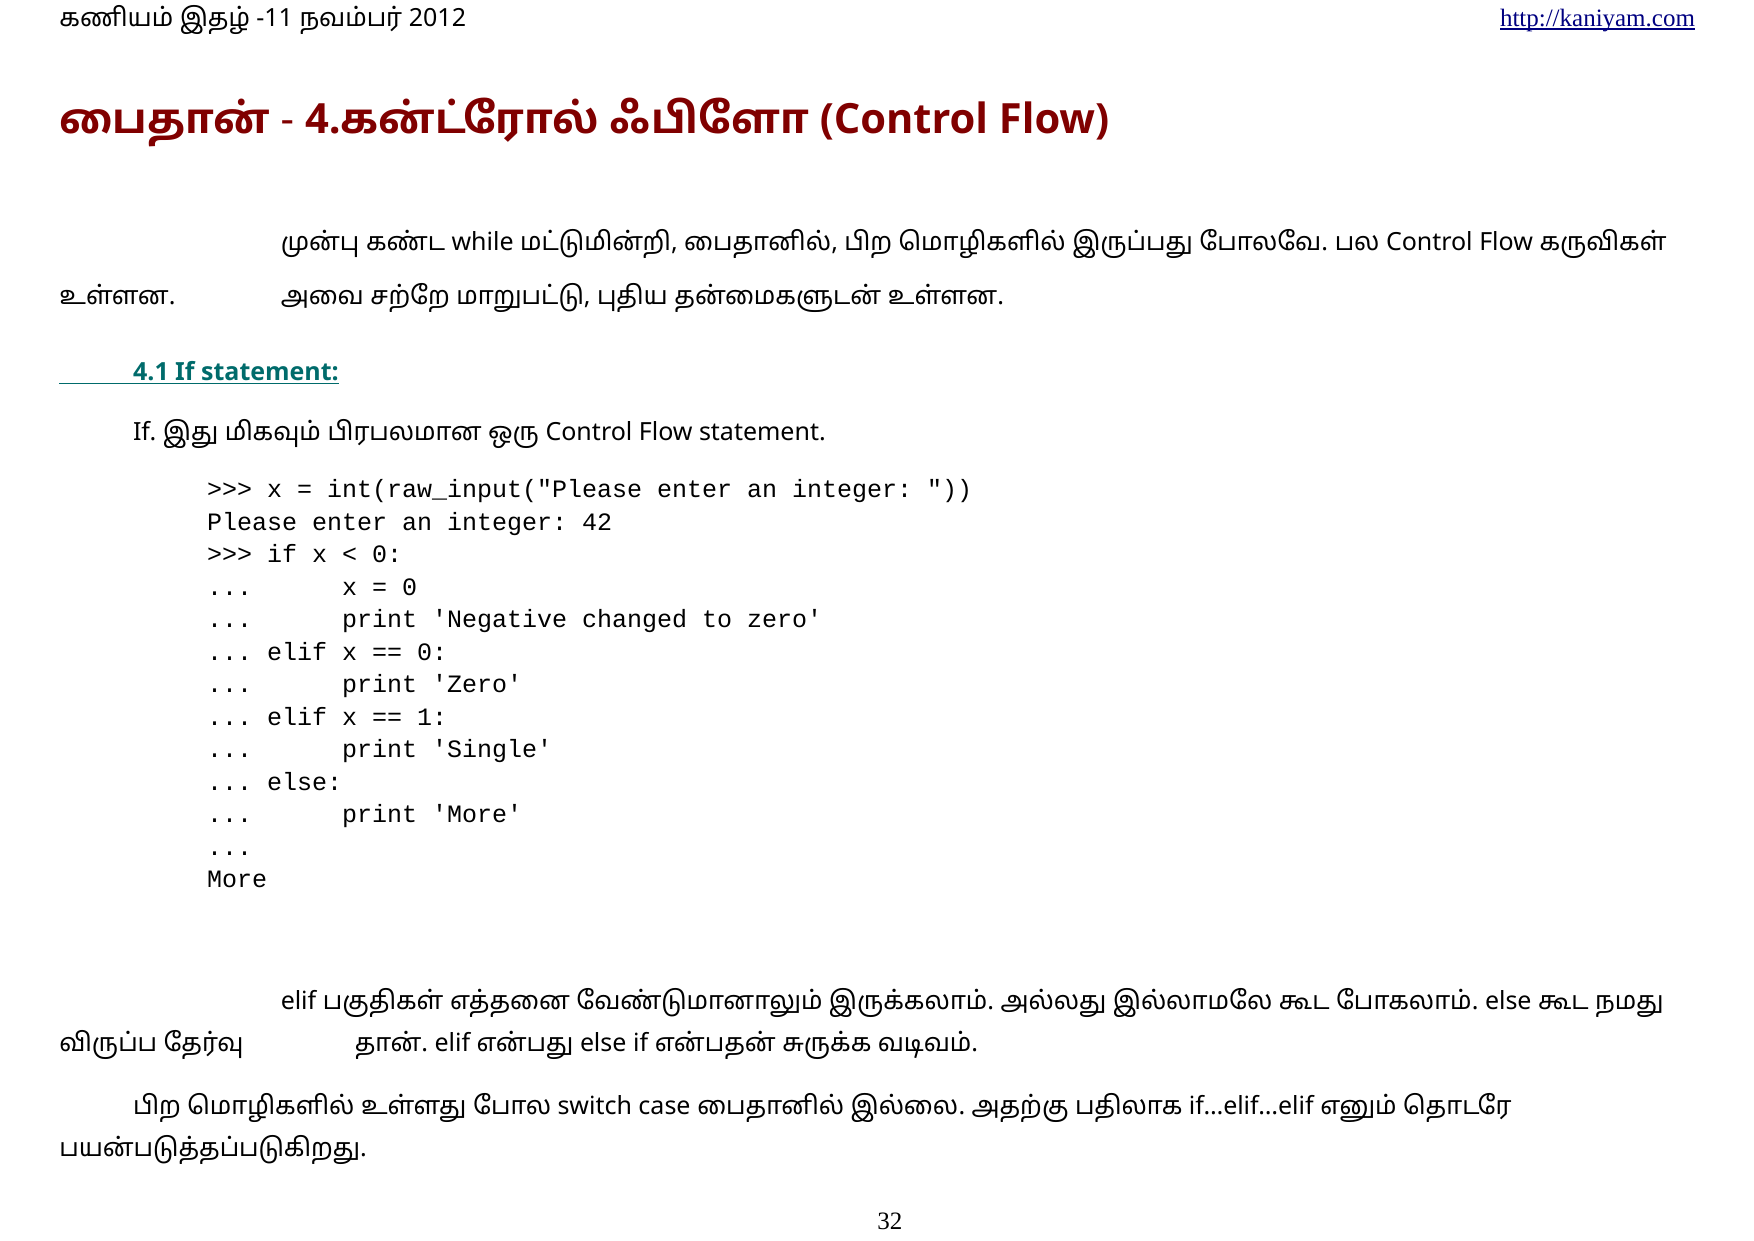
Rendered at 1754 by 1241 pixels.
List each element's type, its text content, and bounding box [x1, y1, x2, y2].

text ... print 'Negative changed to zero' [59, 607, 1695, 635]
text ... print 'More' [59, 802, 1695, 830]
text ... else: [59, 769, 1695, 798]
text பிற மொழிகளில் உள்ளது போல switch case பைதானில் இல்லை. அதற்கு பதிலாக if…elif…elif எனும் தொடரே பயன்படுத்தப்படுகிறது. [59, 1087, 1695, 1167]
text More [59, 867, 1695, 895]
text ... print 'Zero' [59, 672, 1695, 700]
text ... [59, 834, 1695, 863]
text ... elif x == 1: [59, 704, 1695, 733]
text 4.1 If statement: [59, 354, 1695, 388]
text elif பகுதிகள் எத்தனை வேண்டுமானாலும் இருக்கலாம். அல்லது இல்லாமலே கூட போகலாம். else கூட நமது விருப்ப தேர்வு தான். elif என்பது else if என்பதன் சுருக்க வடிவம். [59, 982, 1695, 1061]
text முன்பு கண்ட while மட்டுமின்றி, பைதானில், பிற மொழிகளில் இருப்பது போலவே. பல Control Flow கருவிகள் உள்ளன. அவை சற்றே மாறுபட்டு, புதிய தன்மைகளுடன் உள்ளன. [59, 223, 1695, 314]
text If. இது மிகவும் பிரபலமான ஒரு Control Flow statement. [59, 414, 1695, 451]
text ... elif x == 0: [59, 639, 1695, 668]
subtitle பைதான் - 4.கன்ட்ரோல் ஃபிளோ (Control Flow) [59, 89, 1695, 151]
text >>> x = int(raw_input("Please enter an integer: ")) [59, 477, 1695, 505]
text >>> if x < 0: [59, 542, 1695, 570]
text ... x = 0 [59, 574, 1695, 603]
text ... print 'Single' [59, 737, 1695, 765]
text Please enter an integer: 42 [59, 509, 1695, 538]
